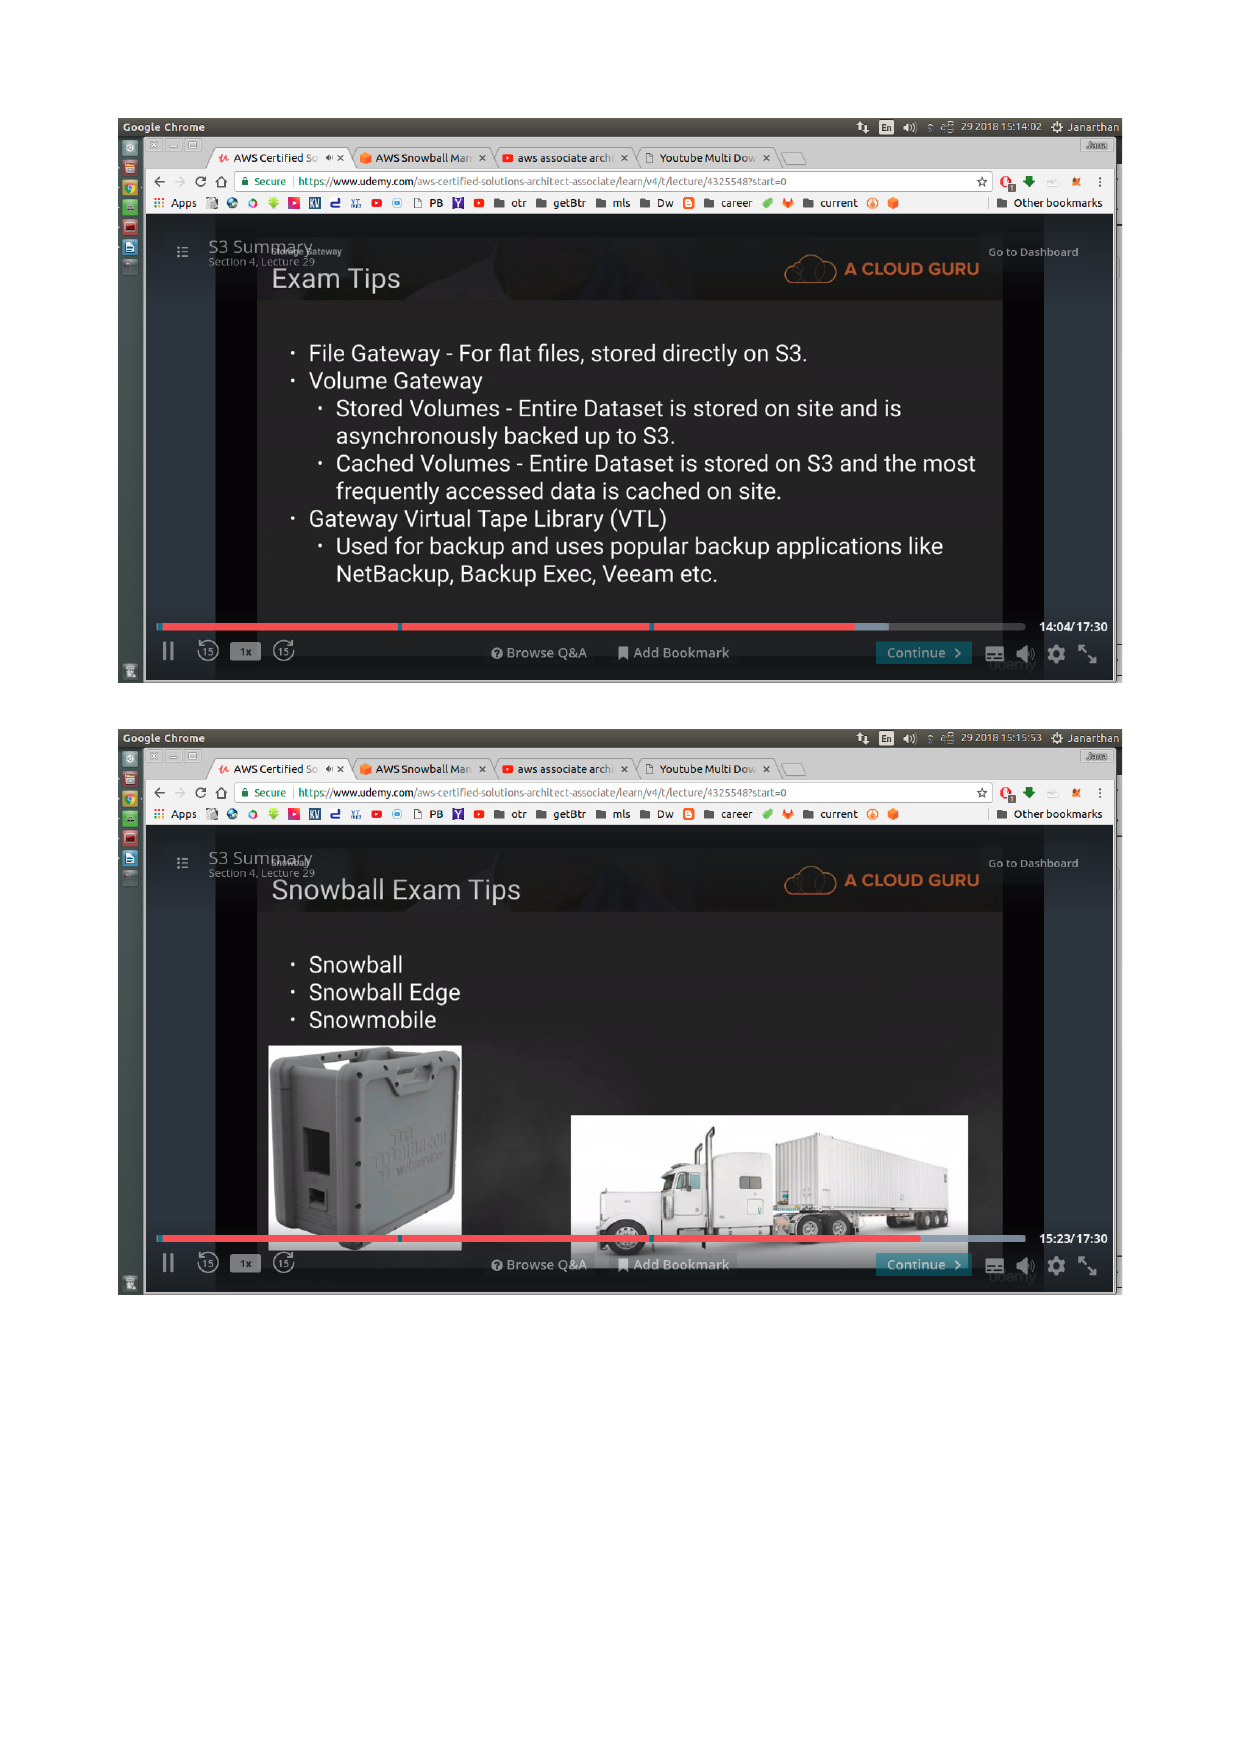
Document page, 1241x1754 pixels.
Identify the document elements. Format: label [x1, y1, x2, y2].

picture [118, 118, 1123, 683]
picture [118, 729, 1123, 1295]
